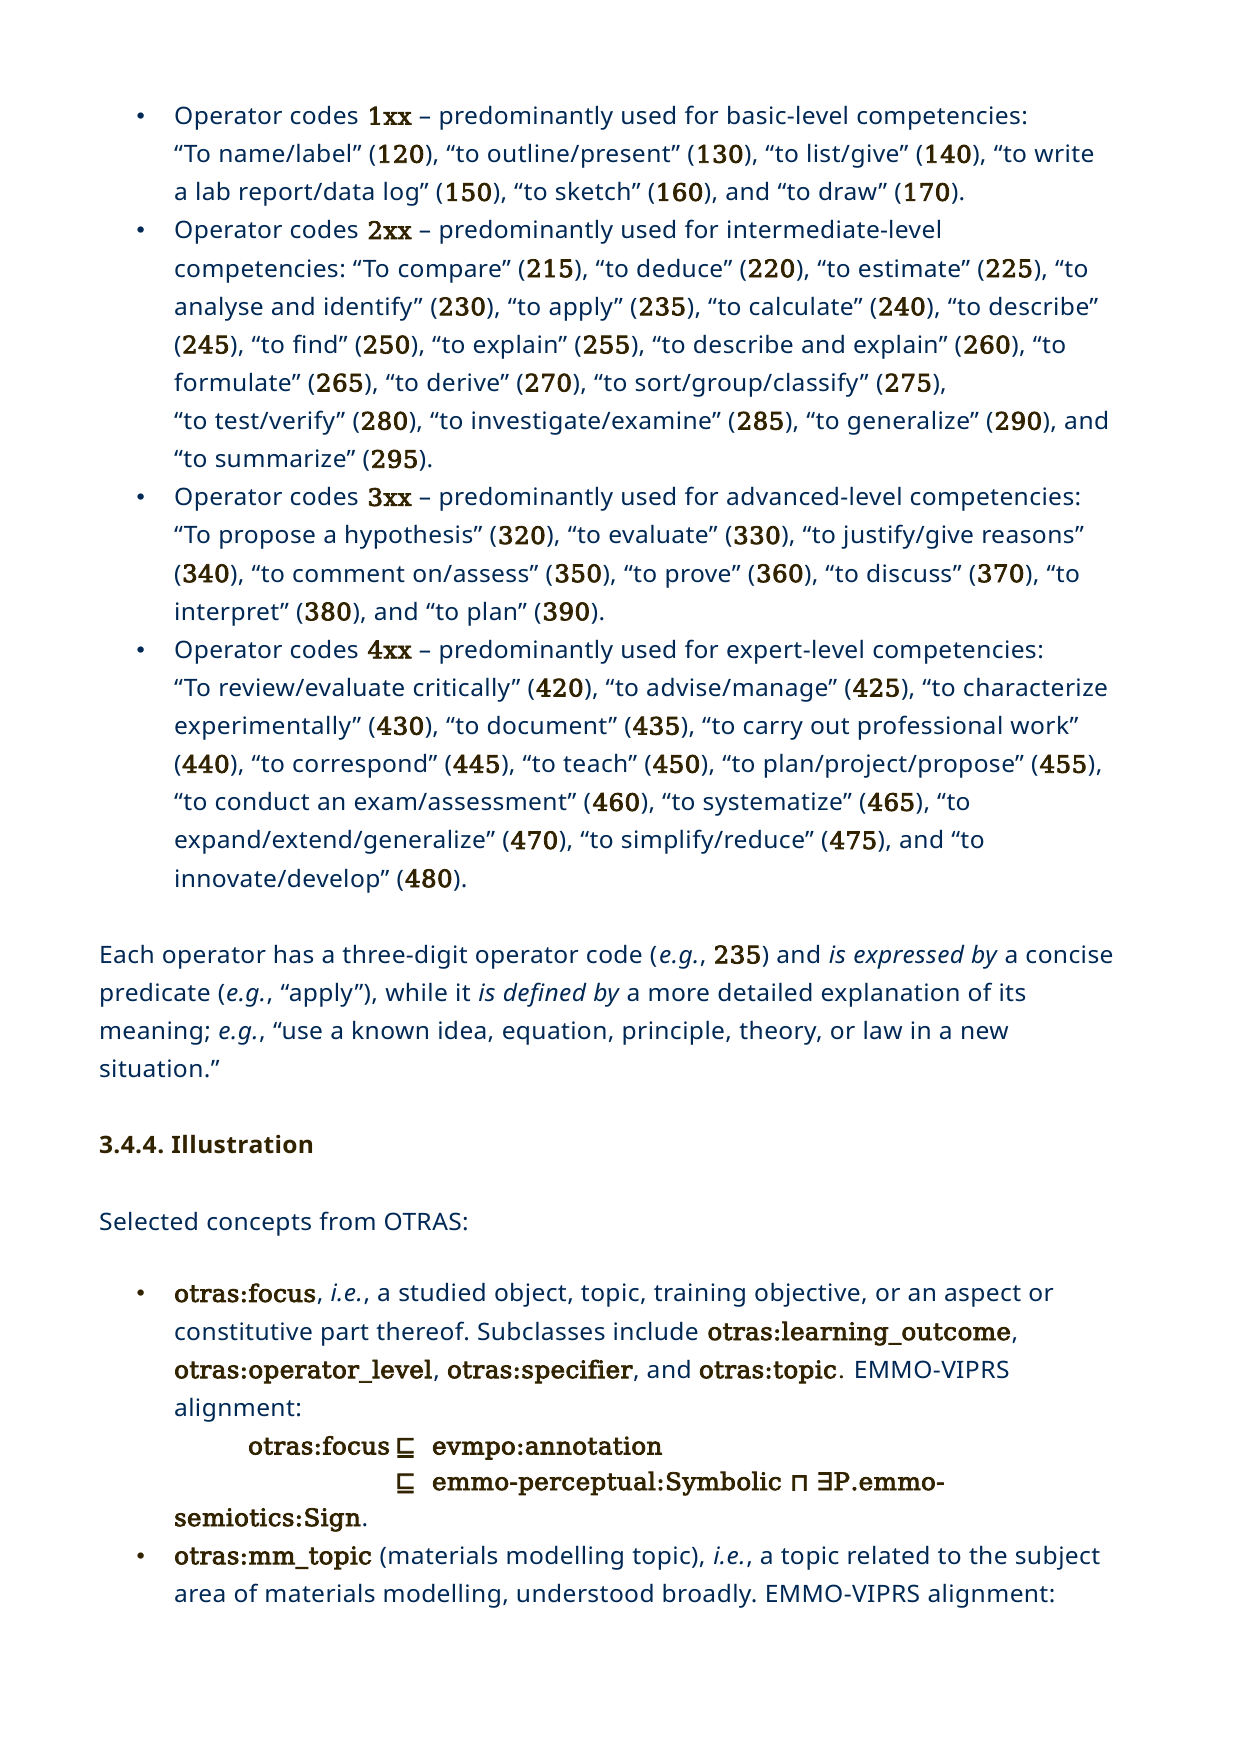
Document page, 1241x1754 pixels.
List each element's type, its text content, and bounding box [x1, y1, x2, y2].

list Operator codes 1xx – predominantly used for basic-level competencies: “To name/label” (120), “to outline/present” (130), “to list/give” (140), “to write a lab report/data log” (150), “to sketch” (160), and “to draw” (170). [136, 99, 1114, 208]
list otras:mm_topic (materials modelling topic), i.e., a topic related to the subject area of materials modelling, understood broadly. EMMO-VIPRS alignment: [136, 1538, 1114, 1609]
list Operator codes 2xx – predominantly used for intermediate-level competencies: “To compare” (215), “to deduce” (220), “to estimate” (225), “to analyse and identify” (230), “to apply” (235), “to calculate” (240), “to describe” (245), “to find” (250), “to explain” (255), “to describe and explain” (260), “to formulate” (265), “to derive” (270), “to sort/group/classify” (275), “to test/verify” (280), “to investigate/examine” (285), “to generalize” (290), and “to summarize” (295). [136, 213, 1114, 475]
text Selected concepts from OTRAS: [99, 1204, 1114, 1237]
list Operator codes 4xx – predominantly used for expert-level competencies: “To review/evaluate critically” (420), “to advise/manage” (425), “to characterize experimentally” (430), “to document” (435), “to carry out professional work” (440), “to correspond” (445), “to teach” (450), “to plan/project/propose” (455), “to conduct an exam/assessment” (460), “to systematize” (465), “to expand/extend/generalize” (470), “to simplify/reduce” (475), and “to innovate/develop” (480). [136, 633, 1114, 894]
list otras:focus, i.e., a studied object, topic, training objective, or an aspect or constitutive part thereof. Subclasses include otras:learning_outcome, otras:operator_level, otras:specifier, and otras:topic. EMMO-VIPRS alignment: otras:focus ⊑ evmpo:annotation ⊑ emmo-perceptual:Symbolic ⊓ ∃P.emmo-semiotics:Sign. [136, 1276, 1114, 1533]
text 3.4.4. Illustration [99, 1128, 1114, 1161]
text Each operator has a three-digit operator code (e.g., 235) and is expressed by a concise predicate (e.g., “apply”), while it is defined by a more detailed explanation of its meaning; e.g., “use a known idea, equation, principle, theory, or law in a new situation.” [99, 938, 1114, 1085]
list Operator codes 3xx – predominantly used for advanced-level competencies: “To propose a hypothesis” (320), “to evaluate” (330), “to justify/give reasons” (340), “to comment on/assess” (350), “to prove” (360), “to discuss” (370), “to interpret” (380), and “to plan” (390). [136, 480, 1114, 627]
